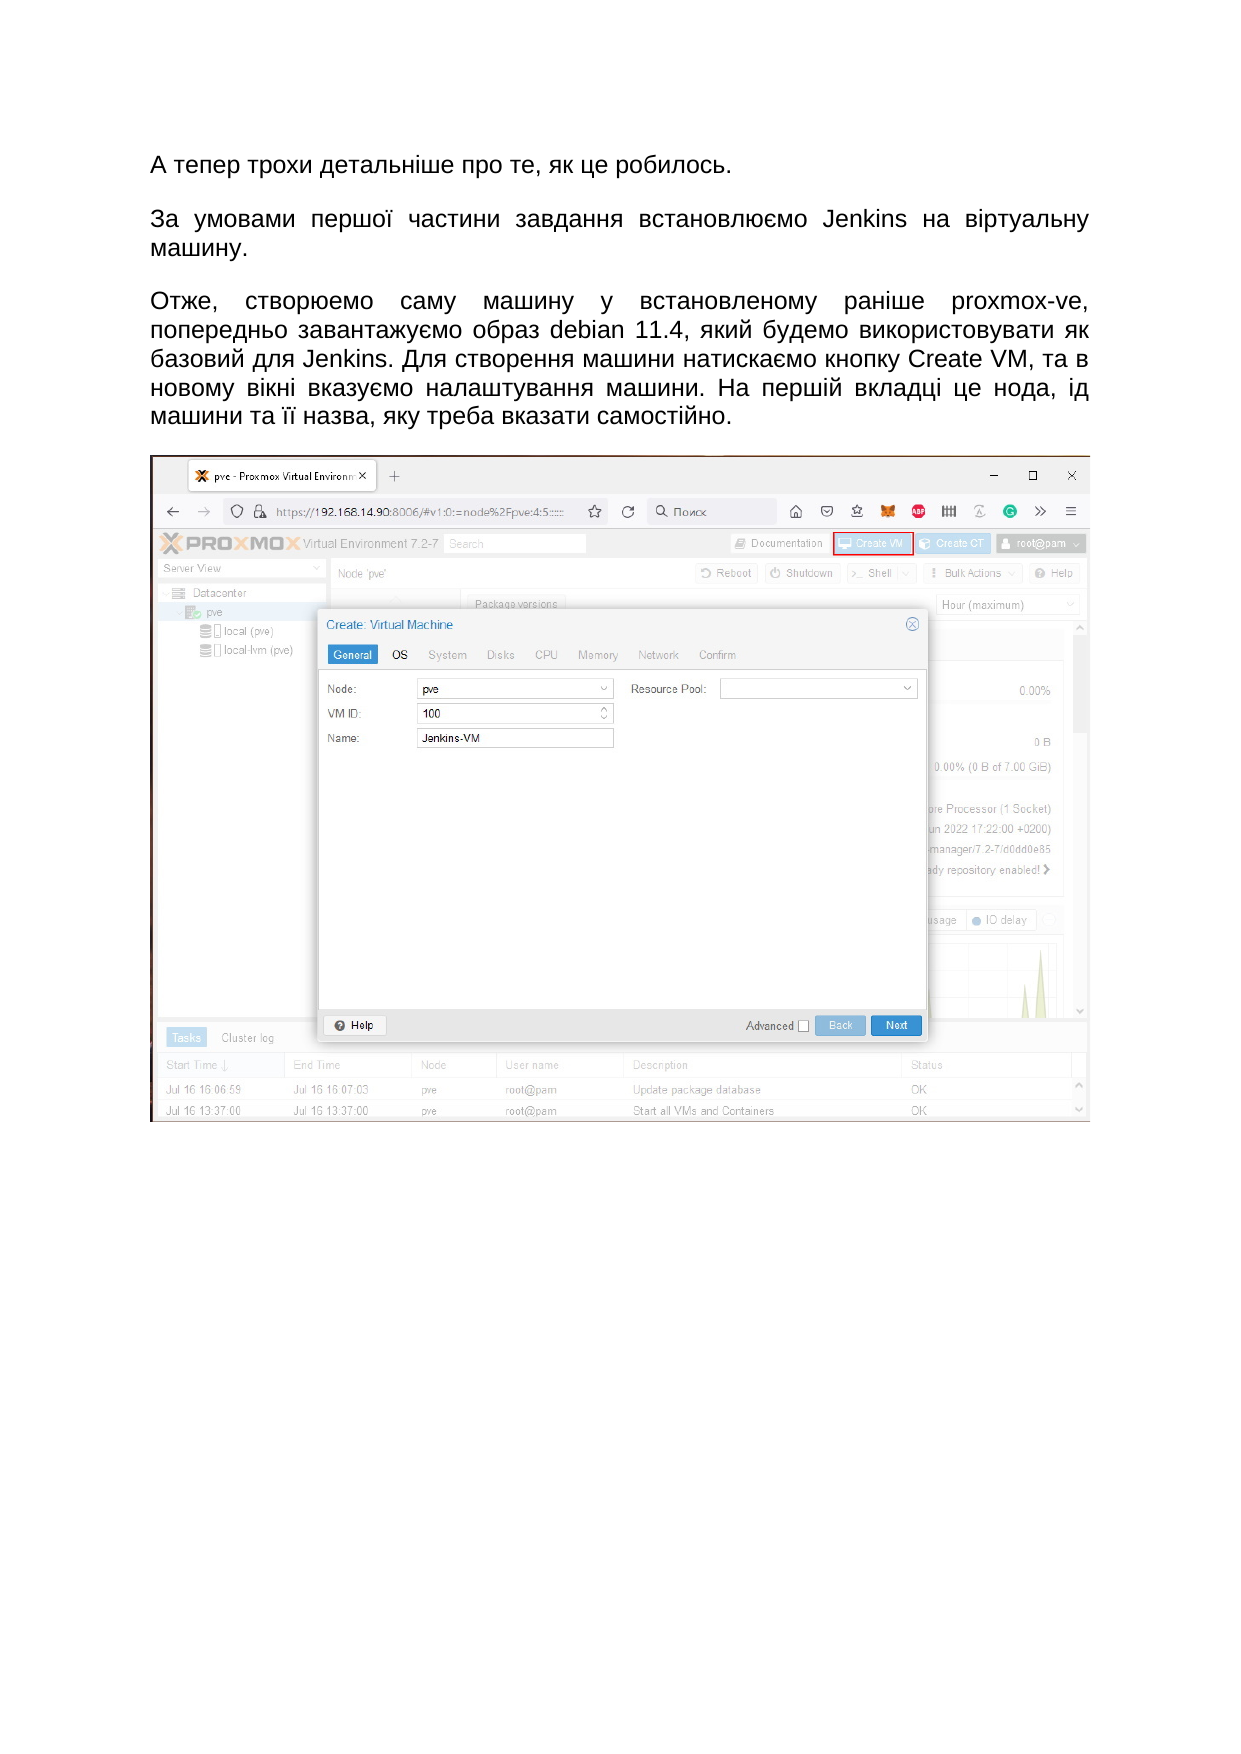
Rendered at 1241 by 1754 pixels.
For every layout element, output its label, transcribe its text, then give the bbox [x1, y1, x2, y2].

picture [150, 455, 1091, 1122]
text За умовами першої частини завдання встановлюємо Jenkins на віртуальну машину. [150, 204, 1090, 261]
text Отже, створюемо саму машину у встановленому раніше proxmox-ve, попередньо завантажуємо образ debian 11.4, який будемо використовувати як базовий для Jenkins. Для створення машини натискаємо кнопку Create VM, та в новому вікні вказуємо налаштування машини. На першій вкладці це нода, ід машини та її назва, яку треба вказати самостійно. [150, 286, 1090, 430]
text А тепер трохи детальніше про те, як це робилось. [150, 150, 1090, 179]
